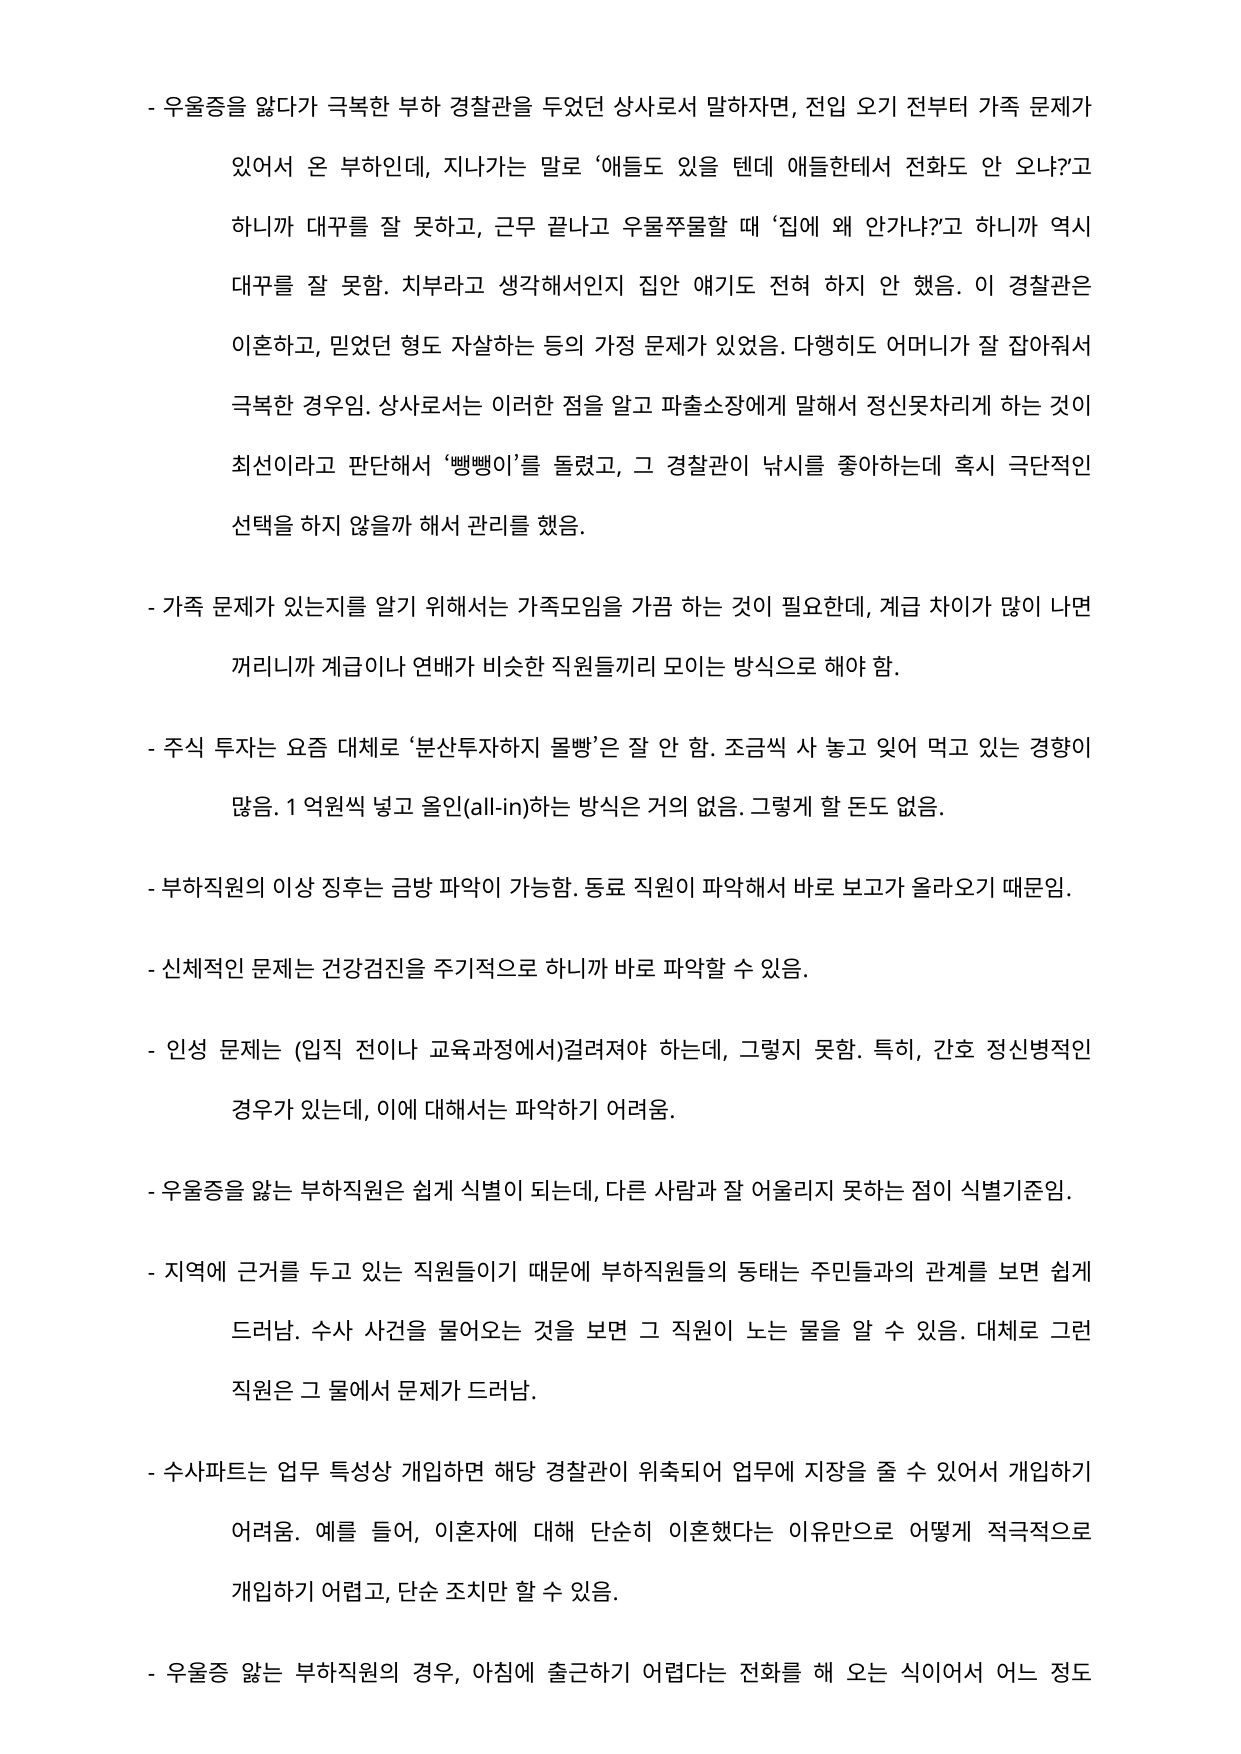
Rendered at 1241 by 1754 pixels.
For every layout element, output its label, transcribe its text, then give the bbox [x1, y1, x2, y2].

text - 우울증을 앓다가 극복한 부하 경찰관을 두었던 상사로서 말하자면, 전입 오기 전부터 가족 문제가 있어서 온 부하인데, 지나가는 말로 ‘애들도 있을 텐데 애들한테서 전화도 안 오냐?’고 하니까 대꾸를 잘 못하고, 근무 끝나고 우물쭈물할 때 ‘집에 왜 안가냐?’고 하니까 역시 대꾸를 잘 못함. 치부라고 생각해서인지 집안 얘기도 전혀 하지 안 했음. 이 경찰관은 이혼하고, 믿었던 형도 자살하는 등의 가정 문제가 있었음. 다행히도 어머니가 잘 잡아줘서 극복한 경우임. 상사로서는 이러한 점을 알고 파출소장에게 말해서 정신못차리게 하는 것이 최선이라고 판단해서 ‘뺑뺑이’를 돌렸고, 그 경찰관이 낚시를 좋아하는데 혹시 극단적인 선택을 하지 않을까 해서 관리를 했음. [148, 88, 1093, 541]
text - 주식 투자는 요즘 대체로 ‘분산투자하지 몰빵’은 잘 안 함. 조금씩 사 놓고 잊어 먹고 있는 경향이 많음. 1억원씩 넣고 올인(all-in)하는 방식은 거의 없음. 그렇게 할 돈도 없음. [148, 729, 1093, 823]
text - 인성 문제는 (입직 전이나 교육과정에서)걸려져야 하는데, 그렇지 못함. 특히, 간호 정신병적인 경우가 있는데, 이에 대해서는 파악하기 어려움. [148, 1032, 1093, 1125]
text - 부하직원의 이상 징후는 금방 파악이 가능함. 동료 직원이 파악해서 바로 보고가 올라오기 때문임. [148, 870, 1093, 903]
text - 수사파트는 업무 특성상 개입하면 해당 경찰관이 위축되어 업무에 지장을 줄 수 있어서 개입하기 어려움. 예를 들어, 이혼자에 대해 단순히 이혼했다는 이유만으로 어떻게 적극적으로 개입하기 어렵고, 단순 조치만 할 수 있음. [148, 1454, 1093, 1607]
text - 가족 문제가 있는지를 알기 위해서는 가족모임을 가끔 하는 것이 필요한데, 계급 차이가 많이 나면 꺼리니까 계급이나 연배가 비슷한 직원들끼리 모이는 방식으로 해야 함. [148, 589, 1093, 682]
text - 신체적인 문제는 건강검진을 주기적으로 하니까 바로 파악할 수 있음. [148, 951, 1093, 984]
text - 지역에 근거를 두고 있는 직원들이기 때문에 부하직원들의 동태는 주민들과의 관계를 보면 쉽게 드러남. 수사 사건을 물어오는 것을 보면 그 직원이 노는 물을 알 수 있음. 대체로 그런 직원은 그 물에서 문제가 드러남. [148, 1253, 1093, 1406]
text - 우울증 앓는 부하직원의 경우, 아침에 출근하기 어렵다는 전화를 해 오는 식이어서 어느 정도 [148, 1654, 1093, 1688]
text - 우울증을 앓는 부하직원은 쉽게 식별이 되는데, 다른 사람과 잘 어울리지 못하는 점이 식별기준임. [148, 1172, 1093, 1206]
